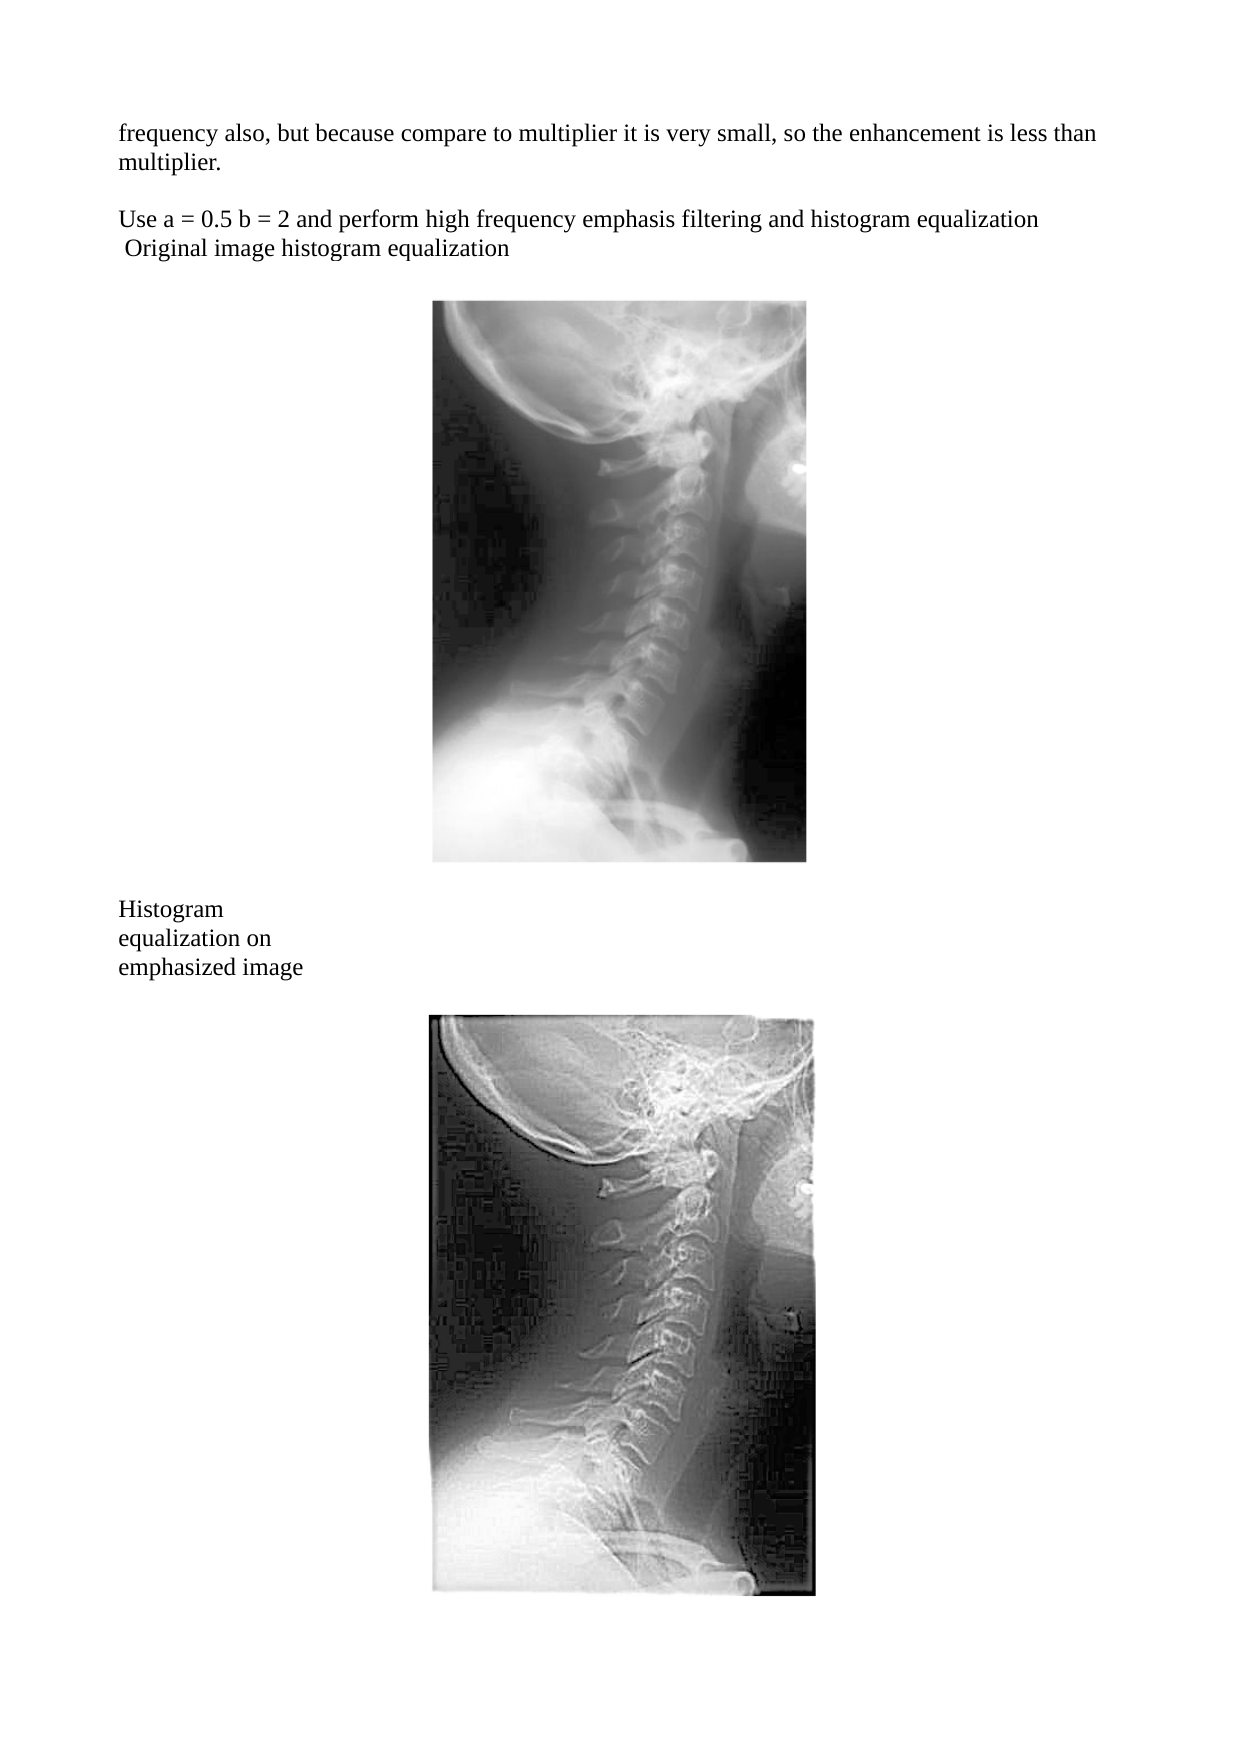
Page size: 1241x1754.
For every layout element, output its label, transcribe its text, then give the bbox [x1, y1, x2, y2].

text Original image histogram equalization [118, 233, 1122, 262]
text Use a = 0.5 b = 2 and perform high frequency emphasis filtering and histogram equalization [118, 204, 1122, 233]
picture [324, 983, 923, 1668]
picture [331, 261, 909, 942]
text frequency also, but because compare to multiplier it is very small, so the enhancement is less than multiplier. [118, 118, 1122, 176]
text Histogram equalization on emphasized image [118, 894, 1122, 981]
